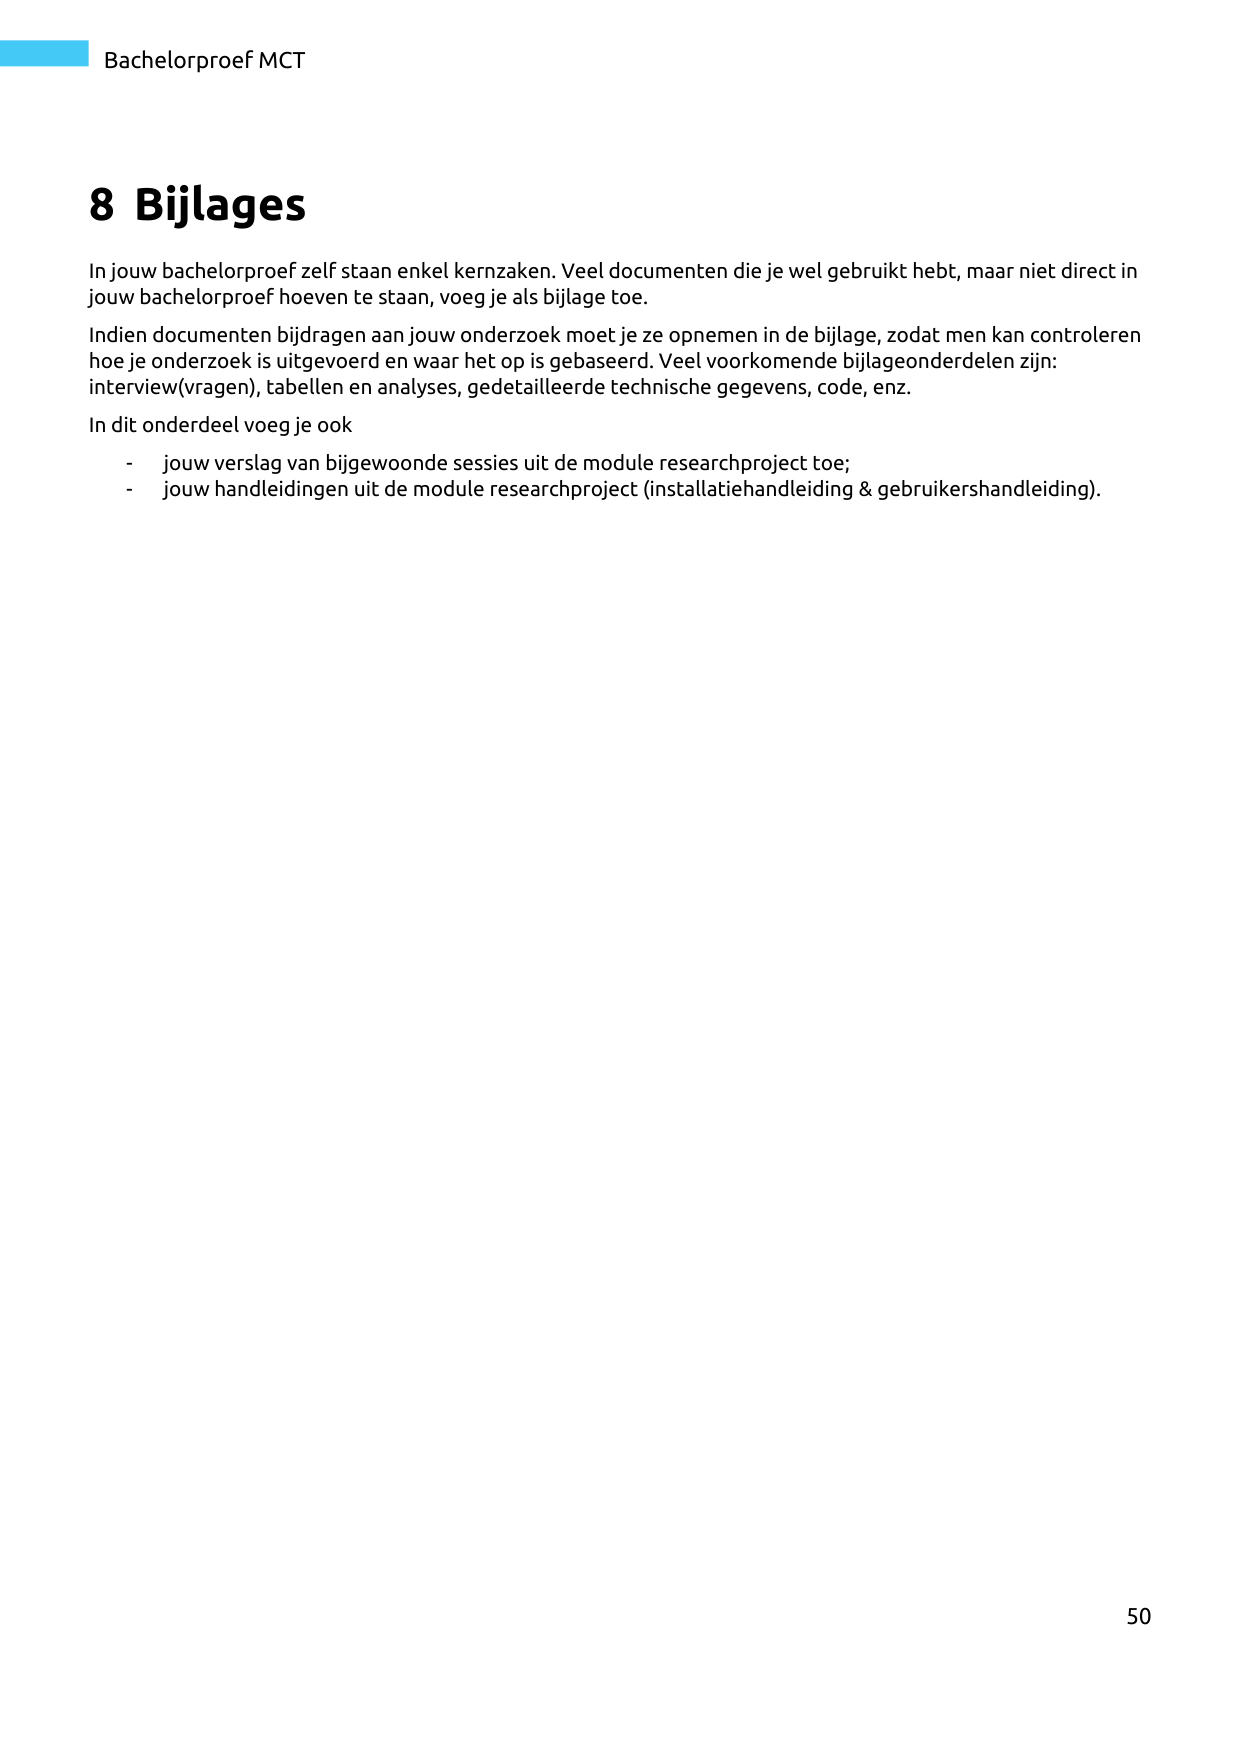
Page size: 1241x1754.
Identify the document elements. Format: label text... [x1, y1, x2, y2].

subtitle Bijlages [89, 177, 1152, 229]
list jouw verslag van bijgewoonde sessies uit de module researchproject toe; [126, 451, 1152, 475]
text In dit onderdeel voeg je ook [89, 412, 1152, 436]
list jouw handleidingen uit de module researchproject (installatiehandleiding & gebruikershandleiding). [126, 477, 1152, 501]
text In jouw bachelorproef zelf staan enkel kernzaken. Veel documenten die je wel gebruikt hebt, maar niet direct in jouw bachelorproef hoeven te staan, voeg je als bijlage toe. [89, 258, 1152, 308]
text Indien documenten bijdragen aan jouw onderzoek moet je ze opnemen in de bijlage, zodat men kan controleren hoe je onderzoek is uitgevoerd en waar het op is gebaseerd. Veel voorkomende bijlageonderdelen zijn: interview(vragen), tabellen en analyses, gedetailleerde technische gegevens, code, enz. [89, 322, 1152, 398]
